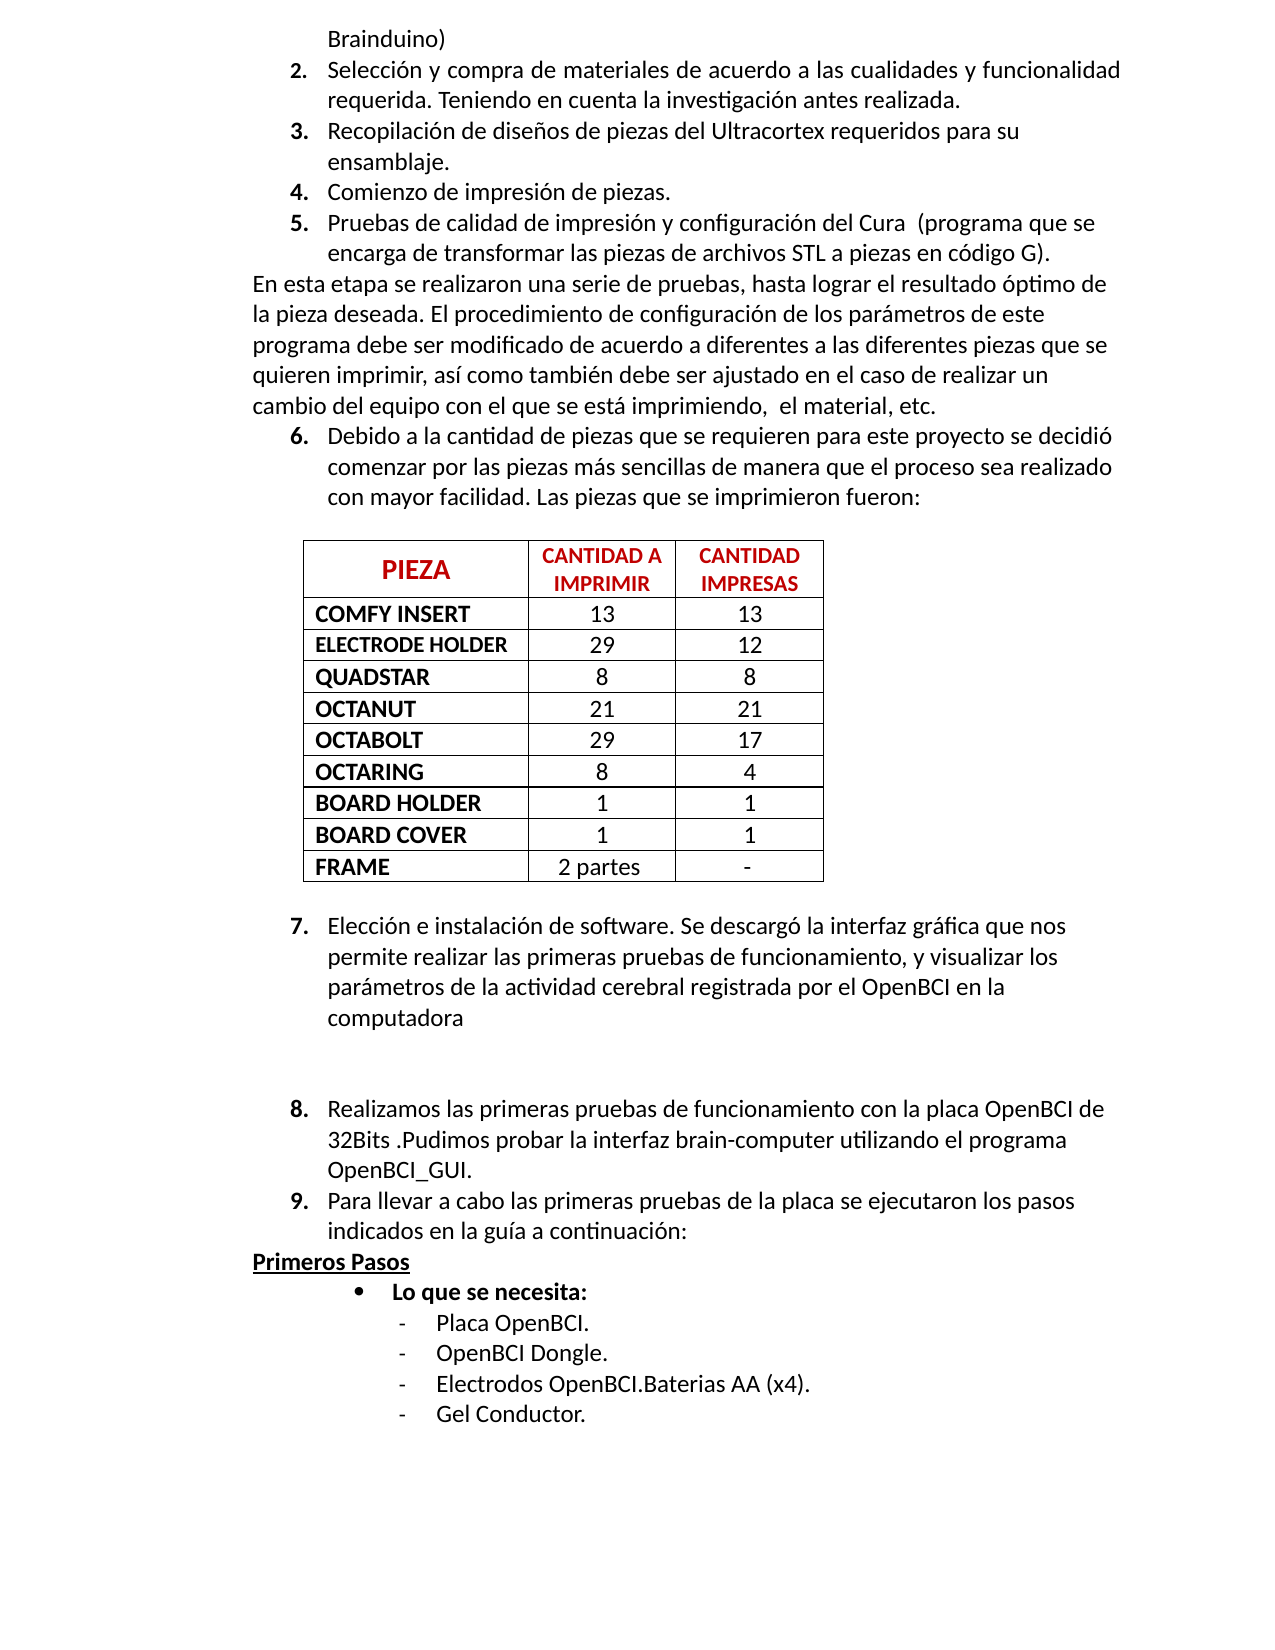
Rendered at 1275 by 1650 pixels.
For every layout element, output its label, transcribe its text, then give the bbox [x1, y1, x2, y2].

table_cell 29 [529, 630, 675, 660]
list Lo que se necesita: [354, 1276, 1122, 1307]
table_cell BOARD COVER [304, 819, 528, 849]
table_cell 1 [676, 819, 823, 849]
table_cell 1 [529, 788, 675, 818]
table_header CANTIDAD A IMPRIMIR [529, 541, 675, 597]
table_cell OCTARING [304, 756, 528, 786]
list Electrodos OpenBCI.Baterias AA (x4). [399, 1368, 1122, 1398]
list Brainduino) [290, 24, 1122, 54]
list Placa OpenBCI. [399, 1307, 1122, 1337]
table_cell 8 [529, 756, 675, 786]
list Elección e instalación de software. Se descargó la interfaz gráfica que nos permite realizar las primeras pruebas de funcionamiento, y visualizar los parámetros de la actividad cerebral registrada por el OpenBCI en la computadora [290, 910, 1122, 1032]
table_cell QUADSTAR [304, 661, 528, 692]
table_cell 29 [529, 724, 675, 755]
table_cell COMFY INSERT [304, 598, 528, 629]
list Comienzo de impresión de piezas. [290, 176, 1122, 207]
table_cell 17 [676, 724, 823, 755]
list Para llevar a cabo las primeras pruebas de la placa se ejecutaron los pasos indicados en la guía a continuación: [290, 1185, 1122, 1246]
table_cell OCTANUT [304, 693, 528, 723]
table_cell 21 [676, 693, 823, 723]
list Realizamos las primeras pruebas de funcionamiento con la placa OpenBCI de 32Bits .Pudimos probar la interfaz brain-computer utilizando el programa OpenBCI_GUI. [290, 1093, 1122, 1185]
list Recopilación de diseños de piezas del Ultracortex requeridos para su ensamblaje. [290, 115, 1122, 176]
list Debido a la cantidad de piezas que se requieren para este proyecto se decidió comenzar por las piezas más sencillas de manera que el proceso sea realizado con mayor facilidad. Las piezas que se imprimieron fueron: [290, 420, 1122, 512]
table_cell BOARD HOLDER [304, 788, 528, 818]
list Gel Conductor. [399, 1398, 1122, 1429]
table_cell - [676, 851, 823, 881]
table_cell 13 [676, 598, 823, 629]
table_cell 12 [676, 630, 823, 660]
table_cell 21 [529, 693, 675, 723]
table_cell 2 partes [529, 851, 675, 881]
list Primeros Pasos [252, 1246, 1122, 1276]
table_cell 13 [529, 598, 675, 629]
list Pruebas de calidad de impresión y configuración del Cura (programa que se encarga de transformar las piezas de archivos STL a piezas en código G). [290, 207, 1122, 268]
list Selección y compra de materiales de acuerdo a las cualidades y funcionalidad requerida. Teniendo en cuenta la investigación antes realizada. [290, 54, 1122, 115]
table_cell 1 [529, 819, 675, 849]
table_cell 8 [529, 661, 675, 692]
list OpenBCI Dongle. [399, 1337, 1122, 1368]
table_cell 8 [676, 661, 823, 692]
table_header PIEZA [304, 541, 528, 597]
table_cell 1 [676, 788, 823, 818]
table_cell OCTABOLT [304, 724, 528, 755]
table_cell FRAME [304, 851, 528, 881]
table_cell ELECTRODE HOLDER [304, 630, 528, 660]
table_cell 4 [676, 756, 823, 786]
table_header CANTIDAD IMPRESAS [676, 541, 823, 597]
list En esta etapa se realizaron una serie de pruebas, hasta lograr el resultado óptimo de la pieza deseada. El procedimiento de configuración de los parámetros de este programa debe ser modificado de acuerdo a diferentes a las diferentes piezas que se quieren imprimir, así como también debe ser ajustado en el caso de realizar un cambio del equipo con el que se está imprimiendo, el material, etc. [252, 268, 1122, 420]
